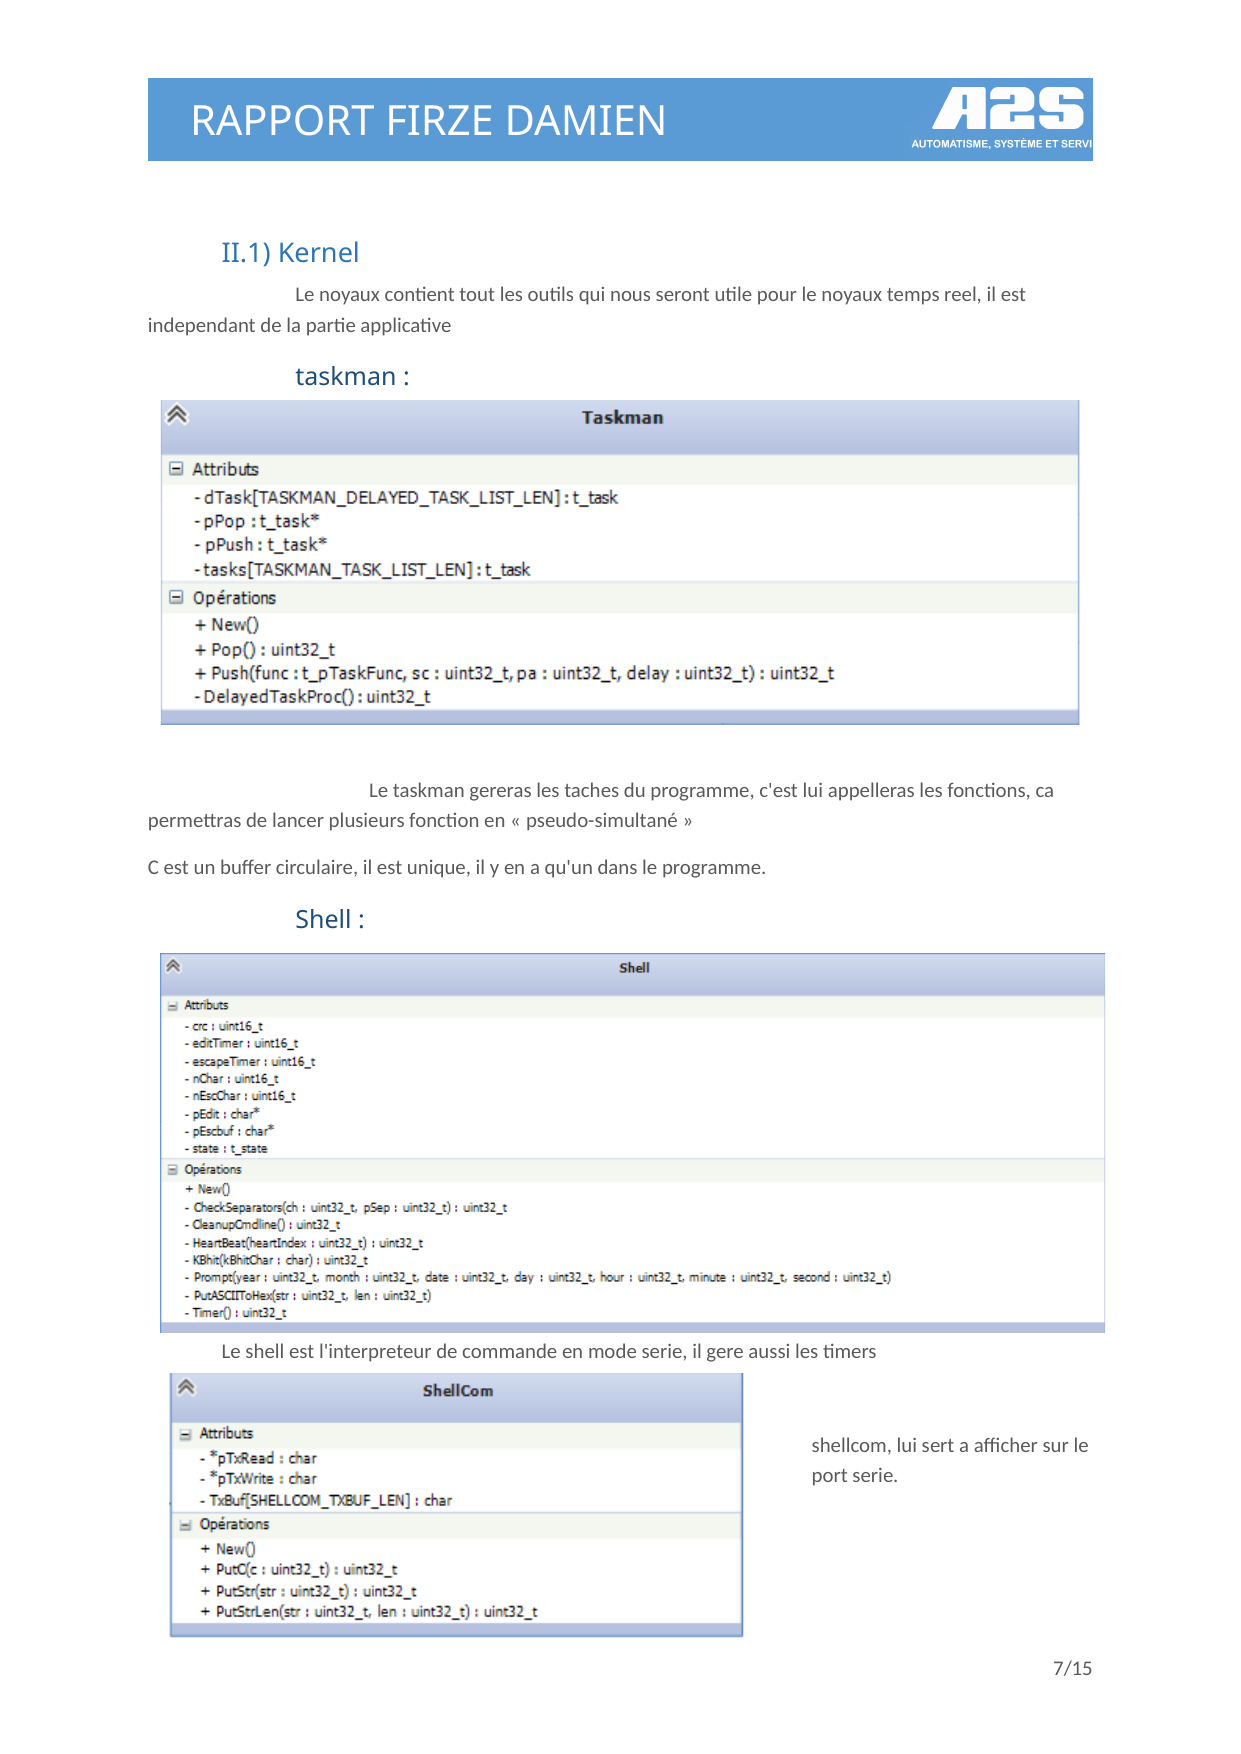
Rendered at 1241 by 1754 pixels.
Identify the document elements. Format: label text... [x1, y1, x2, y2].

subtitle II.1) Kernel [148, 233, 1093, 270]
text C est un buffer circulaire, il est unique, il y en a qu'un dans le programme. [148, 854, 1093, 880]
text [148, 1432, 169, 1488]
text Le noyaux contient tout les outils qui nous seront utile pour le noyaux temps reel, il est independant de la partie applicative [148, 282, 1093, 337]
picture [903, 79, 1092, 160]
text Le taskman gereras les taches du programme, c'est lui appelleras les fonctions, ca permettras de lancer plusieurs fonction en « pseudo-simultané » [148, 777, 1093, 833]
subtitle taskman : [148, 359, 1093, 393]
picture [903, 55, 1115, 188]
subtitle Shell : [148, 902, 1093, 936]
text shellcom, lui sert a afficher sur le port serie. [744, 1432, 1093, 1488]
picture [169, 1373, 744, 1639]
text Le shell est l'interpreteur de commande en mode serie, il gere aussi les timers [148, 947, 1093, 1363]
picture [160, 400, 1080, 725]
picture [160, 953, 1105, 1333]
